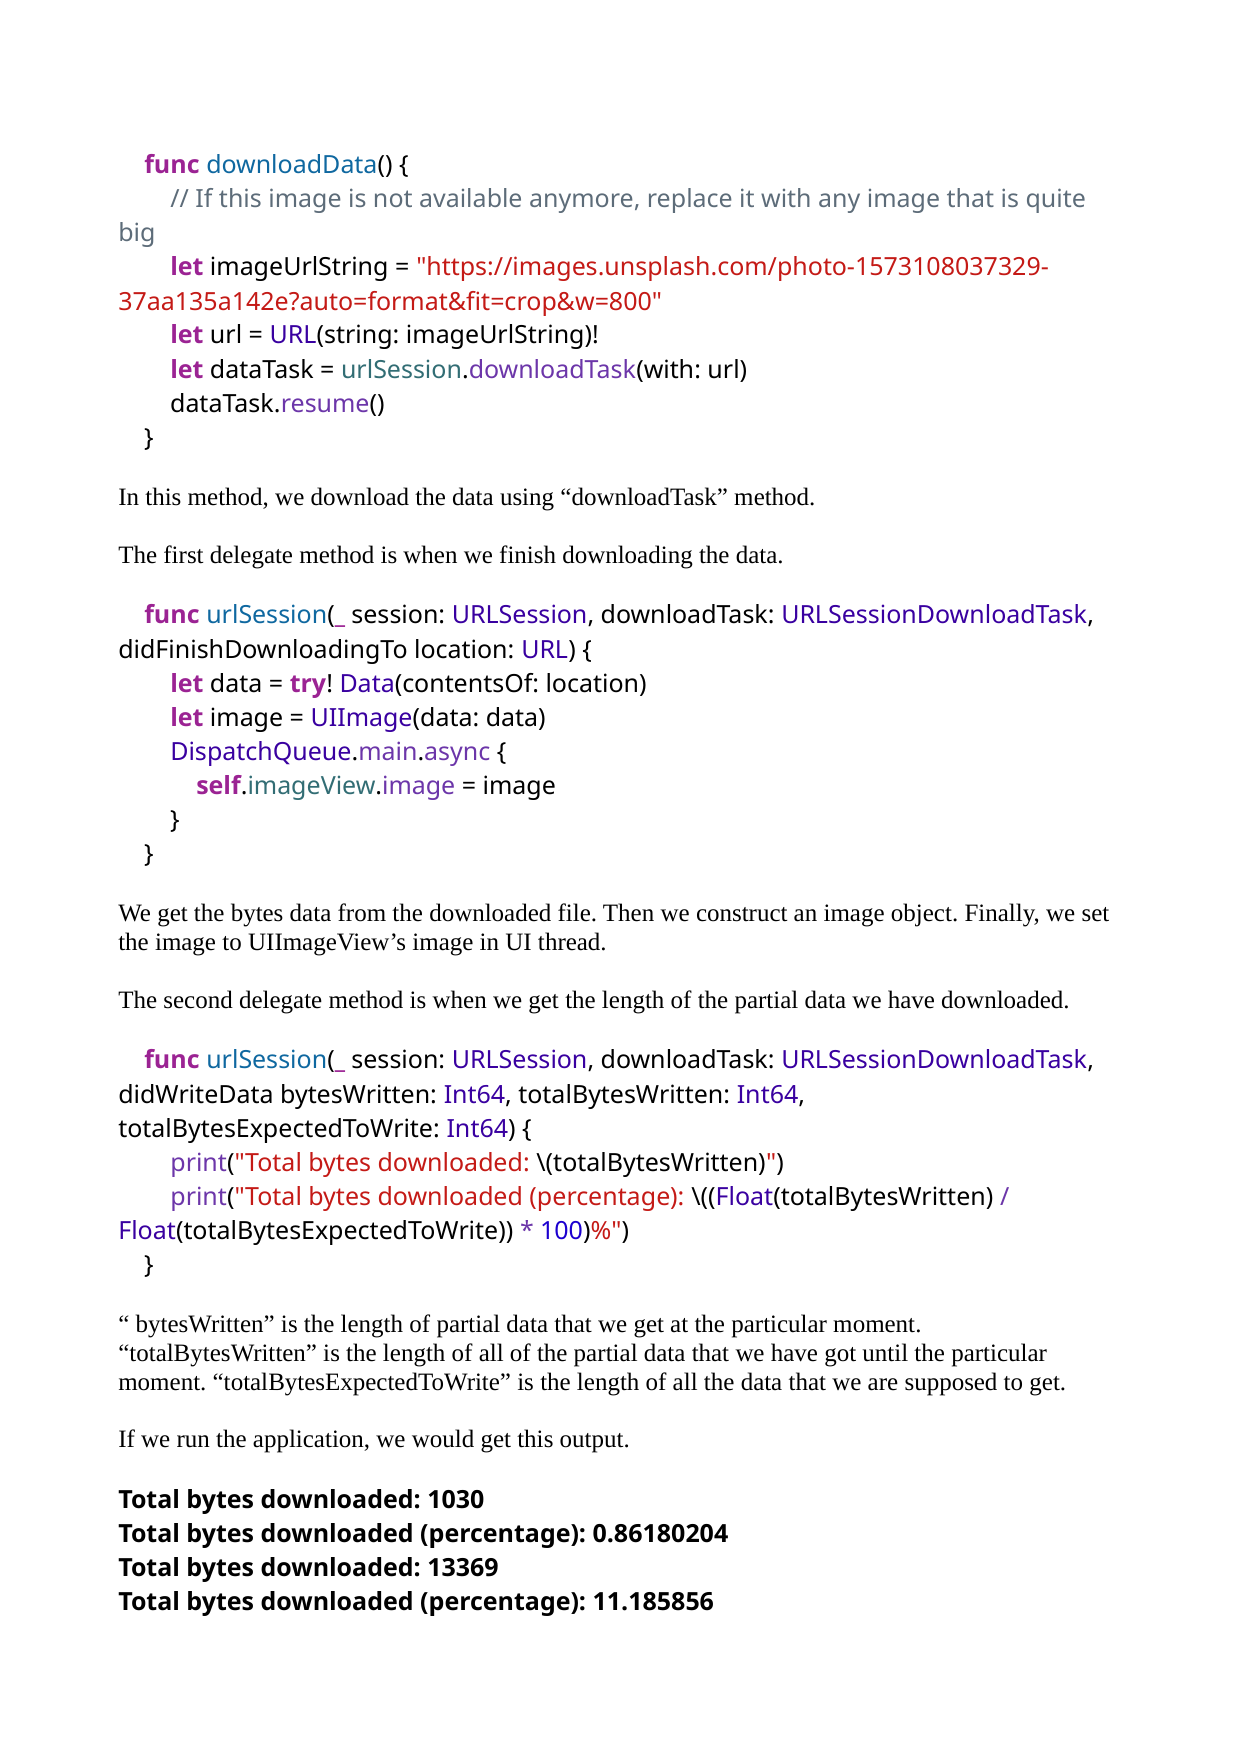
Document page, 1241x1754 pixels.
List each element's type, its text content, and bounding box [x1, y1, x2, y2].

text print("Total bytes downloaded (percentage): \((Float(totalBytesWritten) / Float(totalBytesExpectedToWrite)) * 100)%") [118, 1178, 1122, 1247]
text let dataTask = urlSession.downloadTask(with: url) [118, 351, 1122, 385]
text } [118, 1247, 1122, 1281]
text dataTask.resume() [118, 385, 1122, 419]
text func urlSession(_ session: URLSession, downloadTask: URLSessionDownloadTask, didFinishDownloadingTo location: URL) { [118, 597, 1122, 665]
text In this method, we download the data using “downloadTask” method. [118, 482, 1122, 511]
text let data = try! Data(contentsOf: location) [118, 665, 1122, 699]
text self.imageView.image = image [118, 767, 1122, 802]
text Total bytes downloaded (percentage): 0.86180204 [118, 1516, 1122, 1550]
text } [118, 836, 1122, 870]
text let imageUrlString = "https://images.unsplash.com/photo-1573108037329-37aa135a142e?auto=format&fit=crop&w=800" [118, 249, 1122, 317]
text The second delegate method is when we get the length of the partial data we have downloaded. [118, 985, 1122, 1013]
text We get the bytes data from the downloaded file. Then we construct an image object. Finally, we set the image to UIImageView’s image in UI thread. [118, 898, 1122, 956]
text If we run the application, we would get this output. [118, 1424, 1122, 1453]
text let image = UIImage(data: data) [118, 699, 1122, 733]
text Total bytes downloaded (percentage): 11.185856 [118, 1584, 1122, 1618]
text The first delegate method is when we finish downloading the data. [118, 540, 1122, 568]
text // If this image is not available anymore, replace it with any image that is quite big [118, 181, 1122, 249]
text “ bytesWritten” is the length of partial data that we get at the particular moment. “totalBytesWritten” is the length of all of the partial data that we have got until the particular moment. “totalBytesExpectedToWrite” is the length of all the data that we are supposed to get. [118, 1309, 1122, 1396]
text let url = URL(string: imageUrlString)! [118, 317, 1122, 351]
text Total bytes downloaded: 13369 [118, 1550, 1122, 1584]
text func urlSession(_ session: URLSession, downloadTask: URLSessionDownloadTask, didWriteData bytesWritten: Int64, totalBytesWritten: Int64, totalBytesExpectedToWrite: Int64) { [118, 1042, 1122, 1144]
text func downloadData() { [118, 147, 1122, 181]
text } [118, 419, 1122, 453]
text DispatchQueue.main.async { [118, 733, 1122, 767]
text Total bytes downloaded: 1030 [118, 1482, 1122, 1516]
text print("Total bytes downloaded: \(totalBytesWritten)") [118, 1144, 1122, 1178]
text } [118, 802, 1122, 836]
